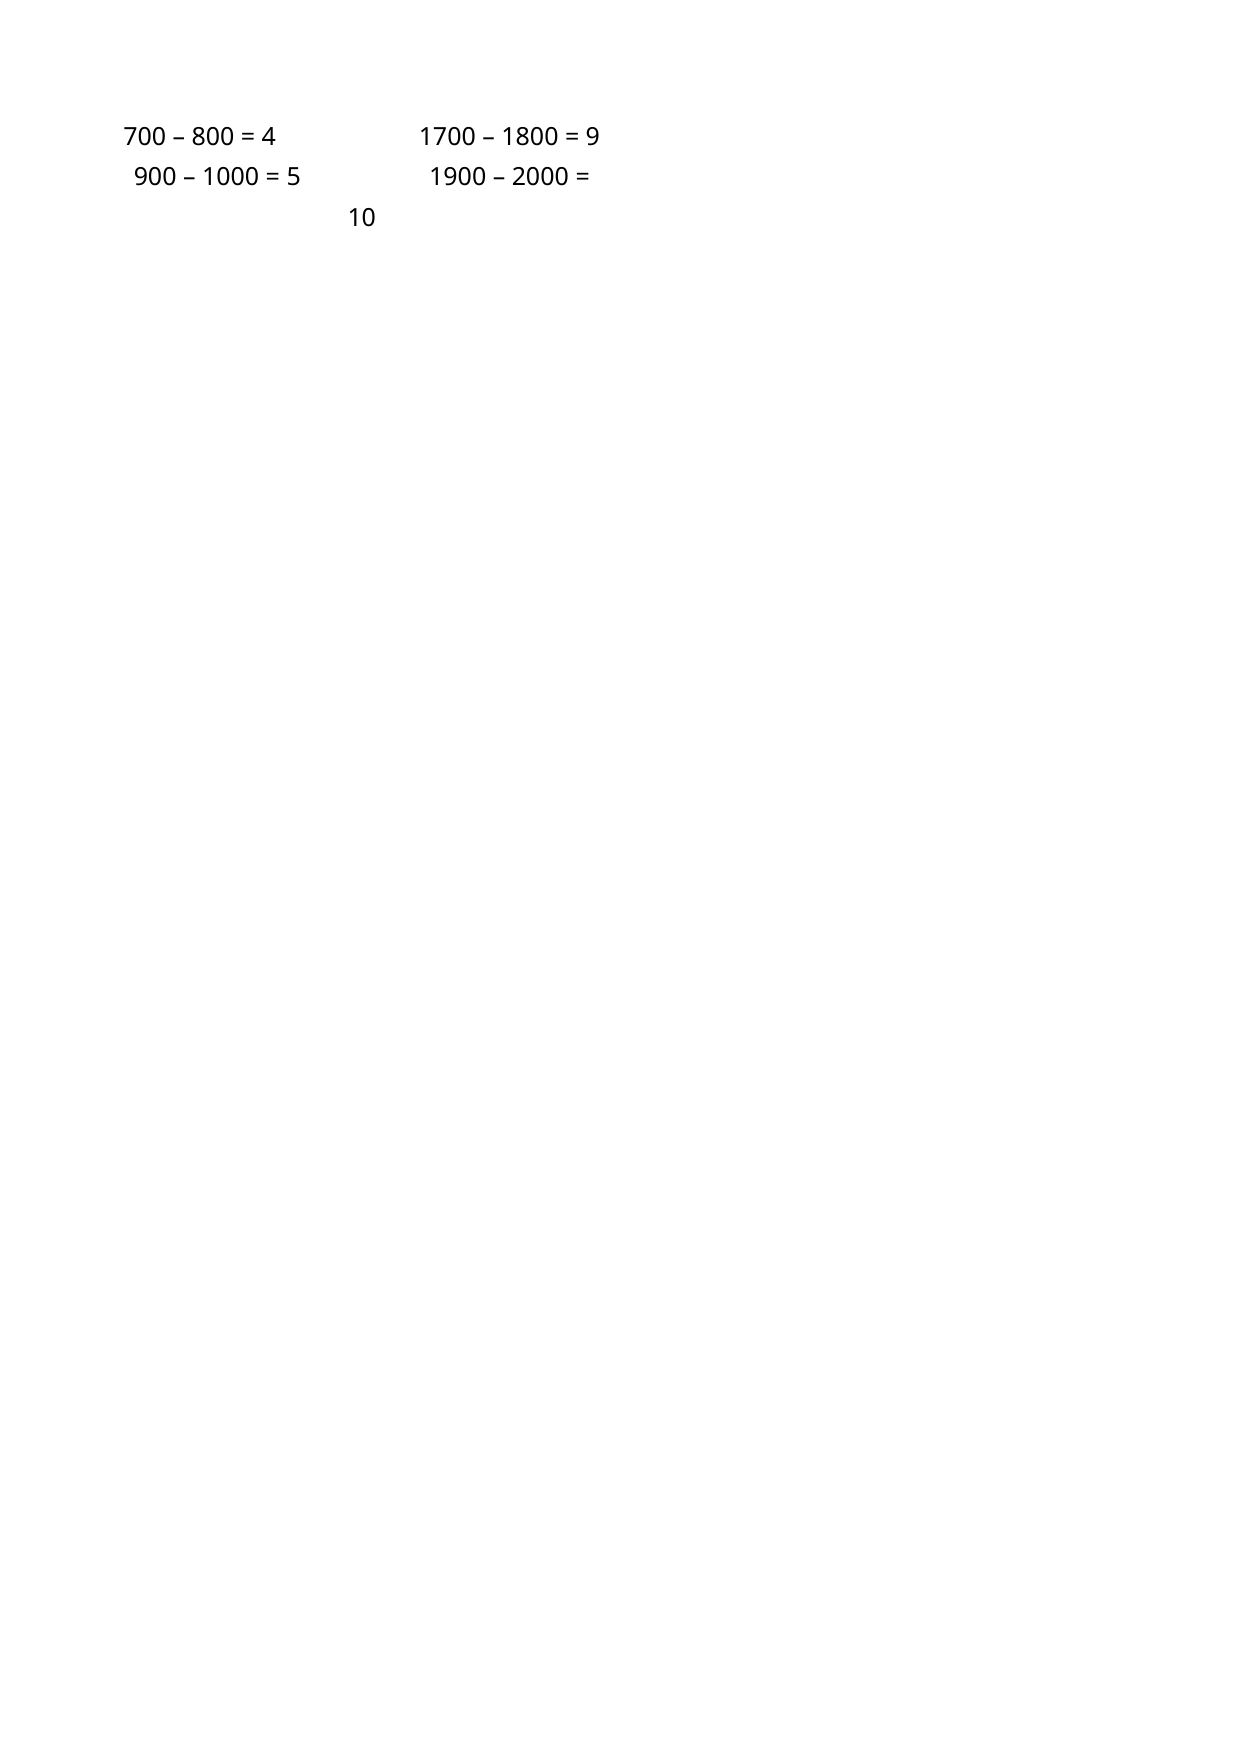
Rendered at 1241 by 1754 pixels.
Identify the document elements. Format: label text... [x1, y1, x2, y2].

text 700 – 800 = 4 1700 – 1800 = 9 900 – 1000 = 5 1900 – 2000 = 10 [118, 118, 605, 234]
